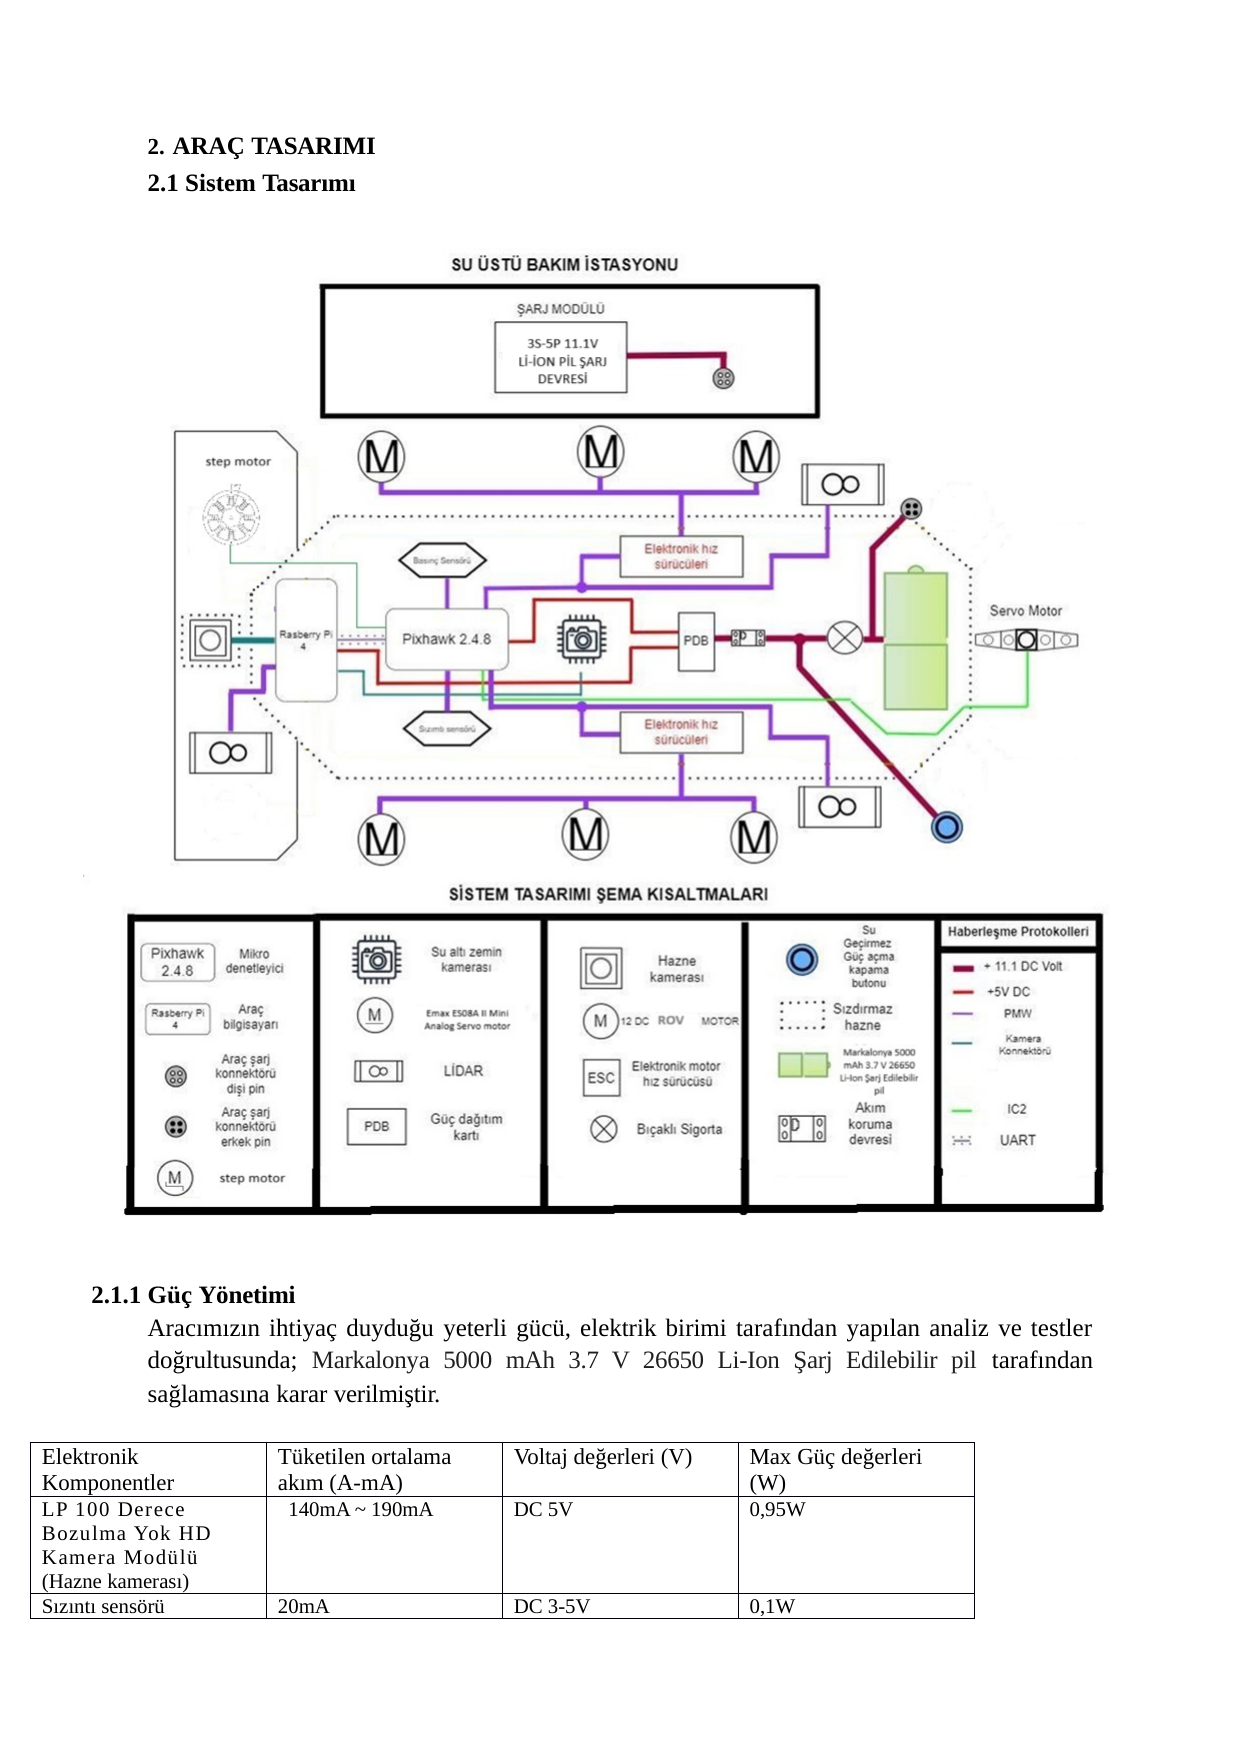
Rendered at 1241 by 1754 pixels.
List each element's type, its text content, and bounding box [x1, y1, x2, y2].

table_cell 140mA ~ 190mA [267, 1497, 502, 1593]
table_cell 0,95W [739, 1497, 974, 1593]
picture [41, 216, 1198, 1218]
subtitle Güç Yönetimi [91, 1280, 1198, 1308]
table_header Max Güç değerleri (W) [739, 1443, 974, 1496]
table_cell 0,1W [739, 1594, 974, 1618]
table_cell LP 100 Derece Bozulma Yok HD Kamera Modülü (Hazne kamerası) [31, 1497, 266, 1593]
table_header Voltaj değerleri (V) [503, 1443, 738, 1496]
table_cell DC 3-5V [503, 1594, 738, 1618]
text Aracımızın ihtiyaç duyduğu yeterli gücü, elektrik birimi tarafından yapılan analiz ve testler doğrultusunda; Markalonya 5000 mAh 3.7 V 26650 Li-Ion Şarj Edilebilir pil tarafından sağlamasına karar verilmiştir. [147, 1313, 1093, 1407]
table_cell Sızıntı sensörü [31, 1594, 266, 1618]
table_header Tüketilen ortalama akım (A-mA) [267, 1443, 502, 1496]
table_header Elektronik Komponentler [31, 1443, 266, 1496]
table_cell 20mA [267, 1594, 502, 1618]
subtitle Sistem Tasarımı [147, 168, 1198, 197]
subtitle ARAÇ TASARIMI [147, 131, 1198, 159]
table_cell DC 5V [503, 1497, 738, 1593]
